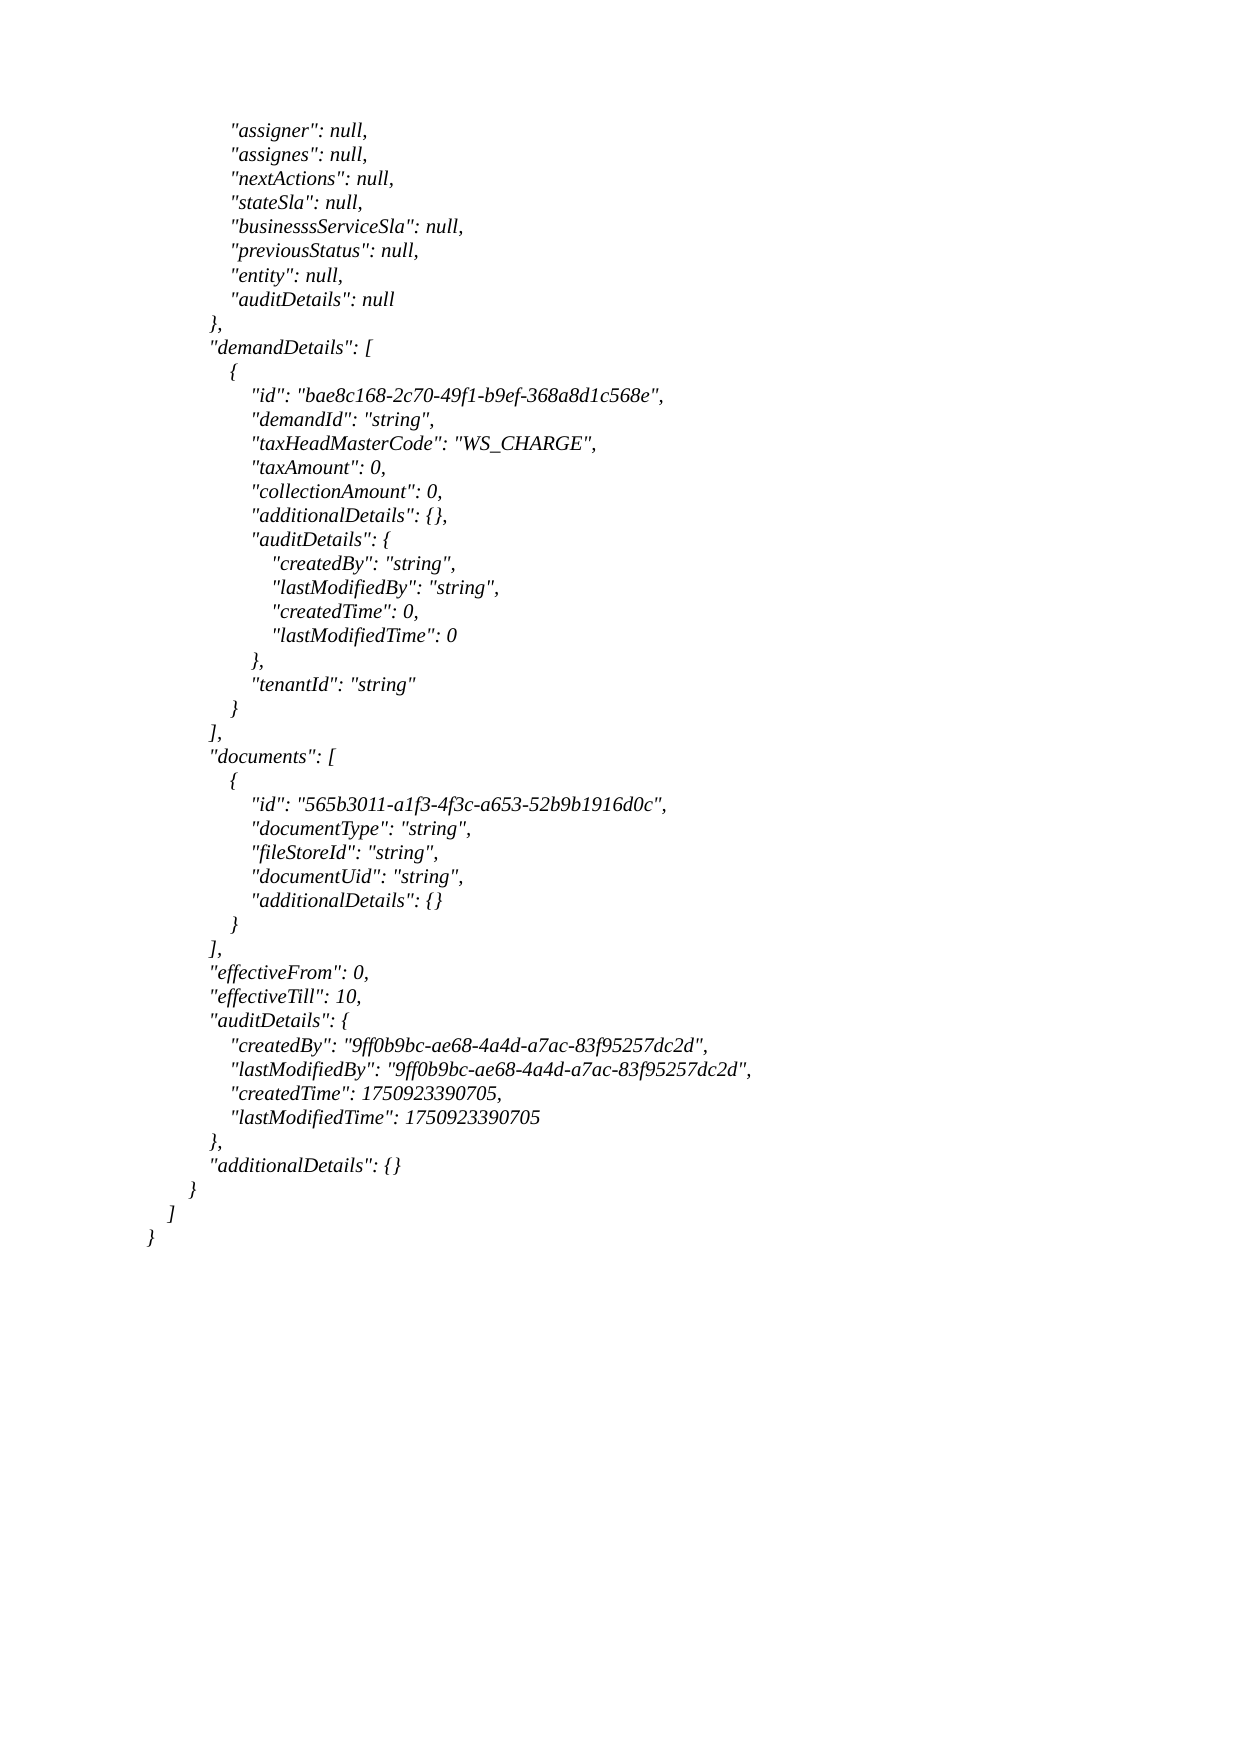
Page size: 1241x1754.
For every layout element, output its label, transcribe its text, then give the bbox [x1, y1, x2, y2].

text "auditDetails": { [146, 527, 1122, 551]
text "createdBy": "9ff0b9bc-ae68-4a4d-a7ac-83f95257dc2d", [146, 1032, 1122, 1057]
text "taxHeadMasterCode": "WS_CHARGE", [146, 431, 1122, 455]
text "effectiveTill": 10, [146, 984, 1122, 1008]
text "effectiveFrom": 0, [146, 960, 1122, 984]
text "additionalDetails": {} [146, 1153, 1122, 1177]
text "taxAmount": 0, [146, 455, 1122, 479]
text "documentUid": "string", [146, 864, 1122, 888]
text "tenantId": "string" [146, 672, 1122, 696]
text "previousStatus": null, [146, 238, 1122, 262]
text } [146, 696, 1122, 720]
text } [146, 912, 1122, 936]
text "entity": null, [146, 262, 1122, 287]
text "lastModifiedTime": 1750923390705 [146, 1105, 1122, 1129]
text }, [146, 311, 1122, 335]
text }, [146, 647, 1122, 672]
text }, [146, 1129, 1122, 1153]
text { [146, 359, 1122, 383]
text } [146, 1225, 1122, 1249]
text "demandDetails": [ [146, 335, 1122, 359]
text "collectionAmount": 0, [146, 479, 1122, 503]
text "assignes": null, [146, 142, 1122, 166]
text "createdTime": 1750923390705, [146, 1081, 1122, 1105]
text "auditDetails": { [146, 1008, 1122, 1032]
text "additionalDetails": {}, [146, 503, 1122, 527]
text "stateSla": null, [146, 190, 1122, 214]
text "businesssServiceSla": null, [146, 214, 1122, 238]
text ], [146, 936, 1122, 960]
text ] [146, 1201, 1122, 1225]
text "lastModifiedTime": 0 [146, 623, 1122, 647]
text "documentType": "string", [146, 816, 1122, 840]
text "id": "bae8c168-2c70-49f1-b9ef-368a8d1c568e", [146, 383, 1122, 407]
text "lastModifiedBy": "string", [146, 575, 1122, 599]
text "auditDetails": null [146, 287, 1122, 311]
text "fileStoreId": "string", [146, 840, 1122, 864]
text "createdTime": 0, [146, 599, 1122, 623]
text "assigner": null, [146, 118, 1122, 142]
text "id": "565b3011-a1f3-4f3c-a653-52b9b1916d0c", [146, 792, 1122, 816]
text "lastModifiedBy": "9ff0b9bc-ae68-4a4d-a7ac-83f95257dc2d", [146, 1057, 1122, 1081]
text "additionalDetails": {} [146, 888, 1122, 912]
text "createdBy": "string", [146, 551, 1122, 575]
text ], [146, 720, 1122, 744]
text "demandId": "string", [146, 407, 1122, 431]
text { [146, 768, 1122, 792]
text "nextActions": null, [146, 166, 1122, 190]
text "documents": [ [146, 744, 1122, 768]
text } [146, 1177, 1122, 1201]
